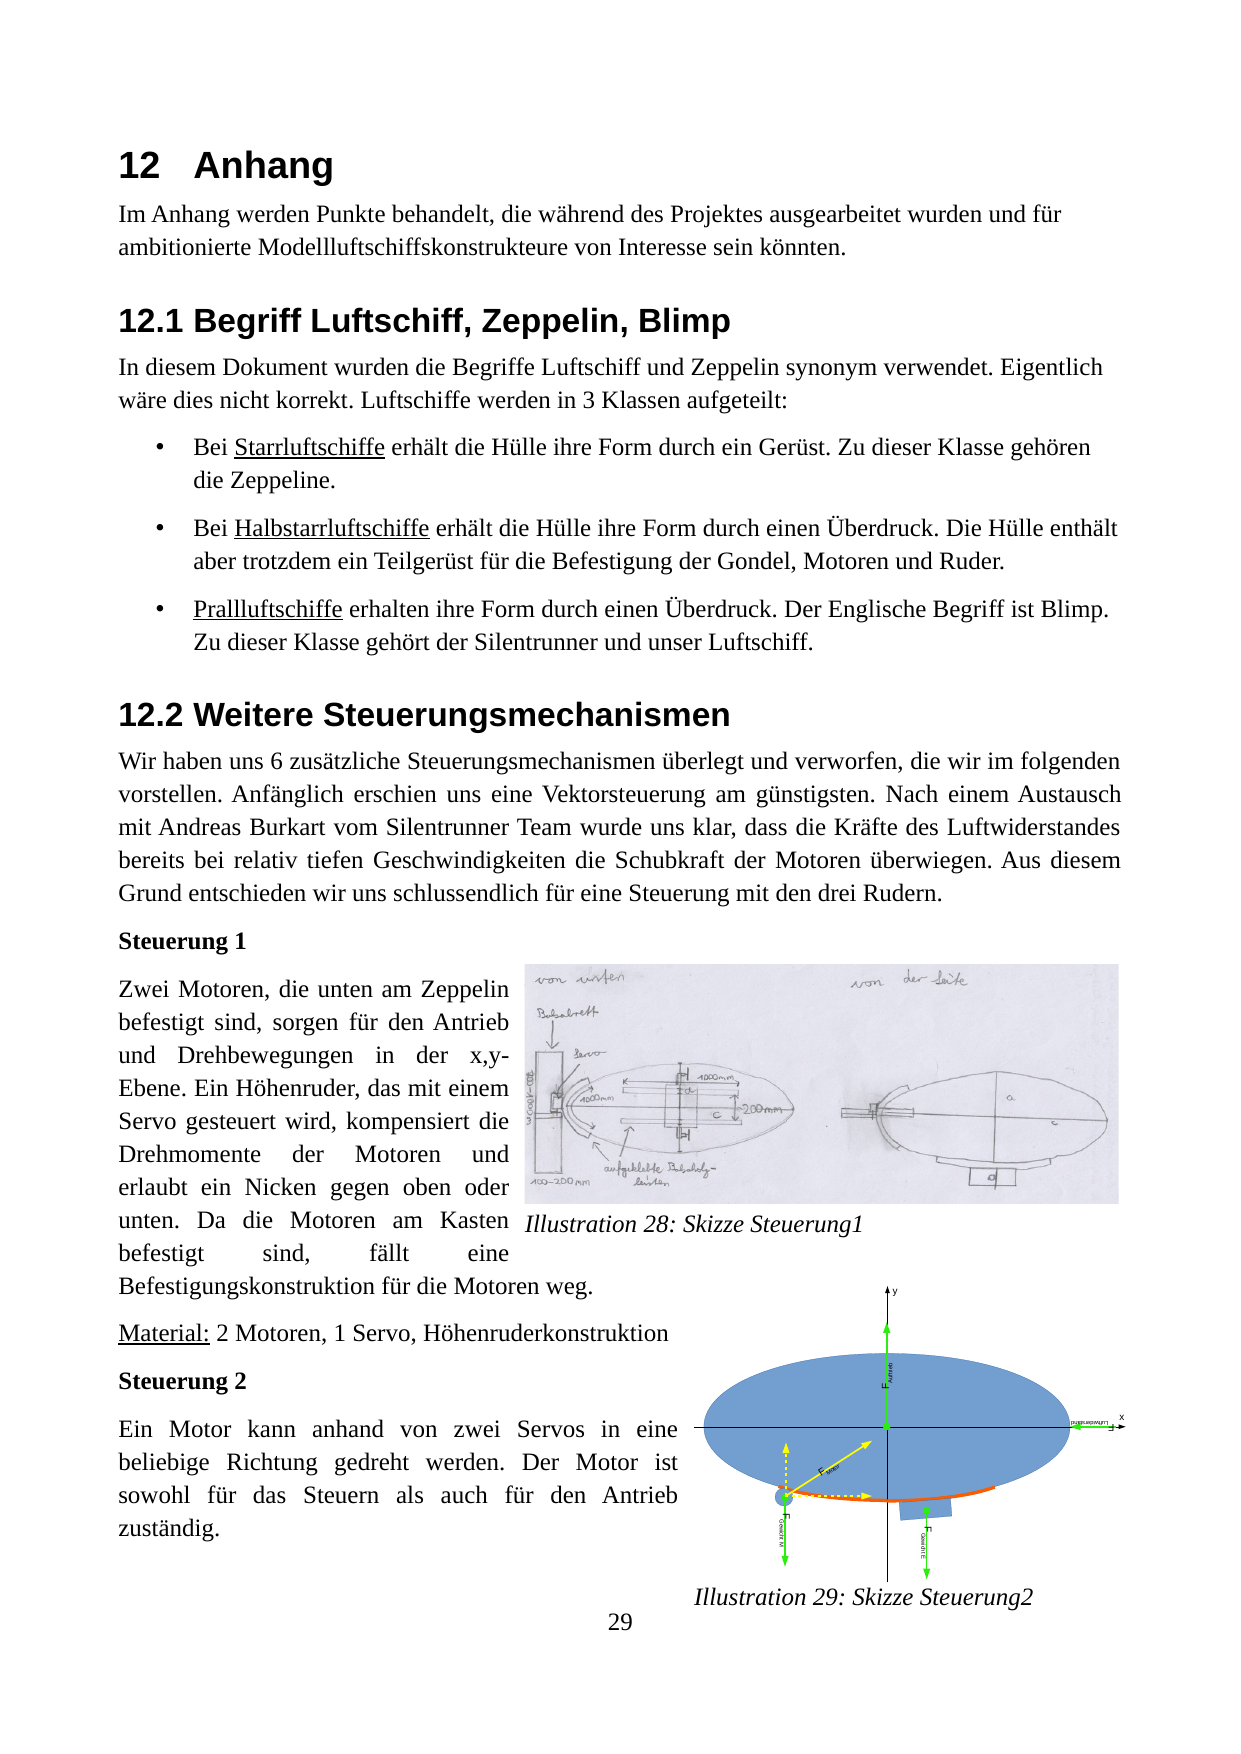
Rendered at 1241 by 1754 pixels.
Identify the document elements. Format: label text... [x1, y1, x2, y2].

text Ein Motor kann anhand von zwei Servos in eine beliebige Richtung gedreht werden. Der Motor ist sowohl für das Steuern als auch für den Antrieb zuständig. [118, 1414, 694, 1541]
text Zwei Motoren, die unten am Zeppelin befestigt sind, sorgen für den Antrieb und Drehbewegungen in der x,y-Ebene. Ein Höhenruder, das mit einem Servo gesteuert wird, kompensiert die Drehmomente der Motoren und erlaubt ein Nicken gegen oben oder unten. Da die Motoren am Kasten befestigt sind, fällt eine Befestigungskonstruktion für die Motoren weg. [118, 974, 1122, 1299]
picture [524, 964, 1119, 1204]
subtitle Begriff Luftschiff, Zeppelin, Blimp [118, 301, 1122, 339]
text Wir haben uns 6 zusätzliche Steuerungsmechanismen überlegt und verworfen, die wir im folgenden vorstellen. Anfänglich erschien uns eine Vektorsteuerung am günstigsten. Nach einem Austausch mit Andreas Burkart vom Silentrunner Team wurde uns klar, dass die Kräfte des Luftwiderstandes bereits bei relativ tiefen Geschwindigkeiten die Schubkraft der Motoren überwiegen. Aus diesem Grund entschieden wir uns schlussendlich für eine Steuerung mit den drei Rudern. [118, 746, 1122, 907]
text Illustration 29: Skizze Steuerung2 [694, 1275, 1118, 1427]
text Im Anhang werden Punkte behandelt, die während des Projektes ausgearbeitet wurden und für ambitionierte Modellluftschiffskonstrukteure von Interesse sein könnten. [118, 199, 1122, 261]
text Illustration 29: Skizze Steuerung2 [694, 1428, 1118, 1611]
text Steuerung 1 [118, 926, 1122, 964]
text Material: 2 Motoren, 1 Servo, Höhenruderkonstruktion [118, 1318, 694, 1347]
list Bei Starrluftschiffe erhält die Hülle ihre Form durch ein Gerüst. Zu dieser Klasse gehören die Zeppeline. [156, 432, 1122, 494]
text Illustration 28: Skizze Steuerung1 [524, 1204, 1119, 1238]
list Prallluftschiffe erhalten ihre Form durch einen Überdruck. Der Englische Begriff ist Blimp. Zu dieser Klasse gehört der Silentrunner und unser Luftschiff. [156, 594, 1122, 656]
list Bei Halbstarrluftschiffe erhält die Hülle ihre Form durch einen Überdruck. Die Hülle enthält aber trotzdem ein Teilgerüst für die Befestigung der Gondel, Motoren und Ruder. [156, 513, 1122, 575]
text Steuerung 2 [118, 1366, 694, 1395]
subtitle Weitere Steuerungsmechanismen [118, 695, 1122, 734]
subtitle Anhang [118, 143, 1122, 187]
text In diesem Dokument wurden die Begriffe Luftschiff und Zeppelin synonym verwendet. Eigentlich wäre dies nicht korrekt. Luftschiffe werden in 3 Klassen aufgeteilt: [118, 352, 1122, 414]
